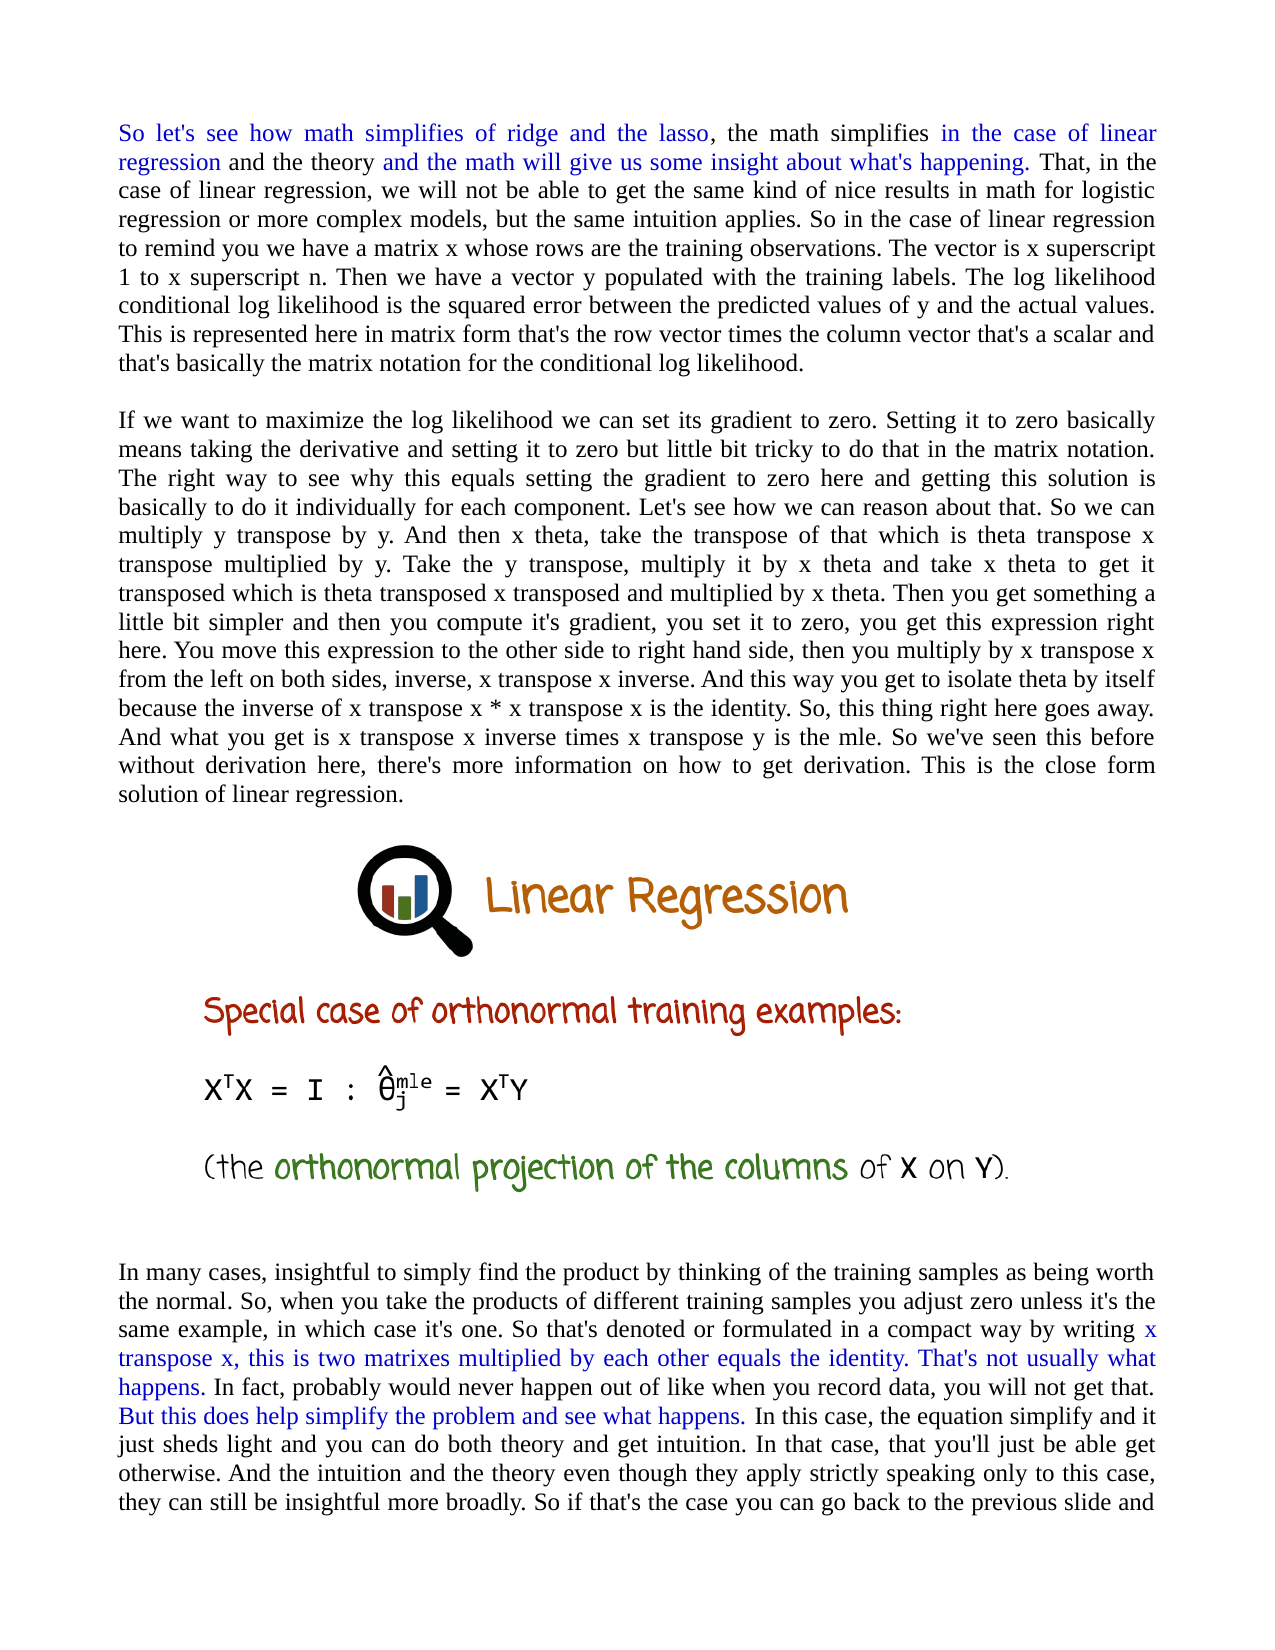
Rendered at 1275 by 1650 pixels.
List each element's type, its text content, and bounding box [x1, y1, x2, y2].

text In many cases, insightful to simply find the product by thinking of the training samples as being worth the normal. So, when you take the products of different training samples you adjust zero unless it's the same example, in which case it's one. So that's denoted or formulated in a compact way by writing x transpose x, this is two matrixes multiplied by each other equals the identity. That's not usually what happens. In fact, probably would never happen out of like when you record data, you will not get that. But this does help simplify the problem and see what happens. In this case, the equation simplify and it just sheds light and you can do both theory and get intuition. In that case, that you'll just be able get otherwise. And the intuition and the theory even though they apply strictly speaking only to this case, they can still be insightful more broadly. So if that's the case you can go back to the previous slide and [118, 1257, 1157, 1516]
text If we want to maximize the log likelihood we can set its gradient to zero. Setting it to zero basically means taking the derivative and setting it to zero but little bit tricky to do that in the matrix notation. The right way to see why this equals setting the gradient to zero here and getting this solution is basically to do it individually for each component. Let's see how we can reason about that. So we can multiply y transpose by y. And then x theta, take the transpose of that which is theta transpose x transpose multiplied by y. Take the y transpose, multiply it by x theta and take x theta to get it transposed which is theta transposed x transposed and multiplied by x theta. Then you get something a little bit simpler and then you compute it's gradient, you set it to zero, you get this expression right here. You move this expression to the other side to right hand side, then you multiply by x transpose x from the left on both sides, inverse, x transpose x inverse. And this way you get to isolate theta by itself because the inverse of x transpose x * x transpose x is the identity. So, this thing right here goes away. And what you get is x transpose x inverse times x transpose y is the mle. So we've seen this before without derivation here, there's more information on how to get derivation. This is the close form solution of linear regression. [118, 406, 1157, 808]
text So let's see how math simplifies of ridge and the lasso, the math simplifies in the case of linear regression and the theory and the math will give us some insight about what's happening. That, in the case of linear regression, we will not be able to get the same kind of nice results in math for logistic regression or more complex models, but the same intuition applies. So in the case of linear regression to remind you we have a matrix x whose rows are the training observations. The vector is x superscript 1 to x superscript n. Then we have a vector y populated with the training labels. The log likelihood conditional log likelihood is the squared error between the predicted values of y and the actual values. This is represented here in matrix form that's the row vector times the column vector that's a scalar and that's basically the matrix notation for the conditional log likelihood. [118, 118, 1157, 377]
picture [118, 836, 1157, 1200]
